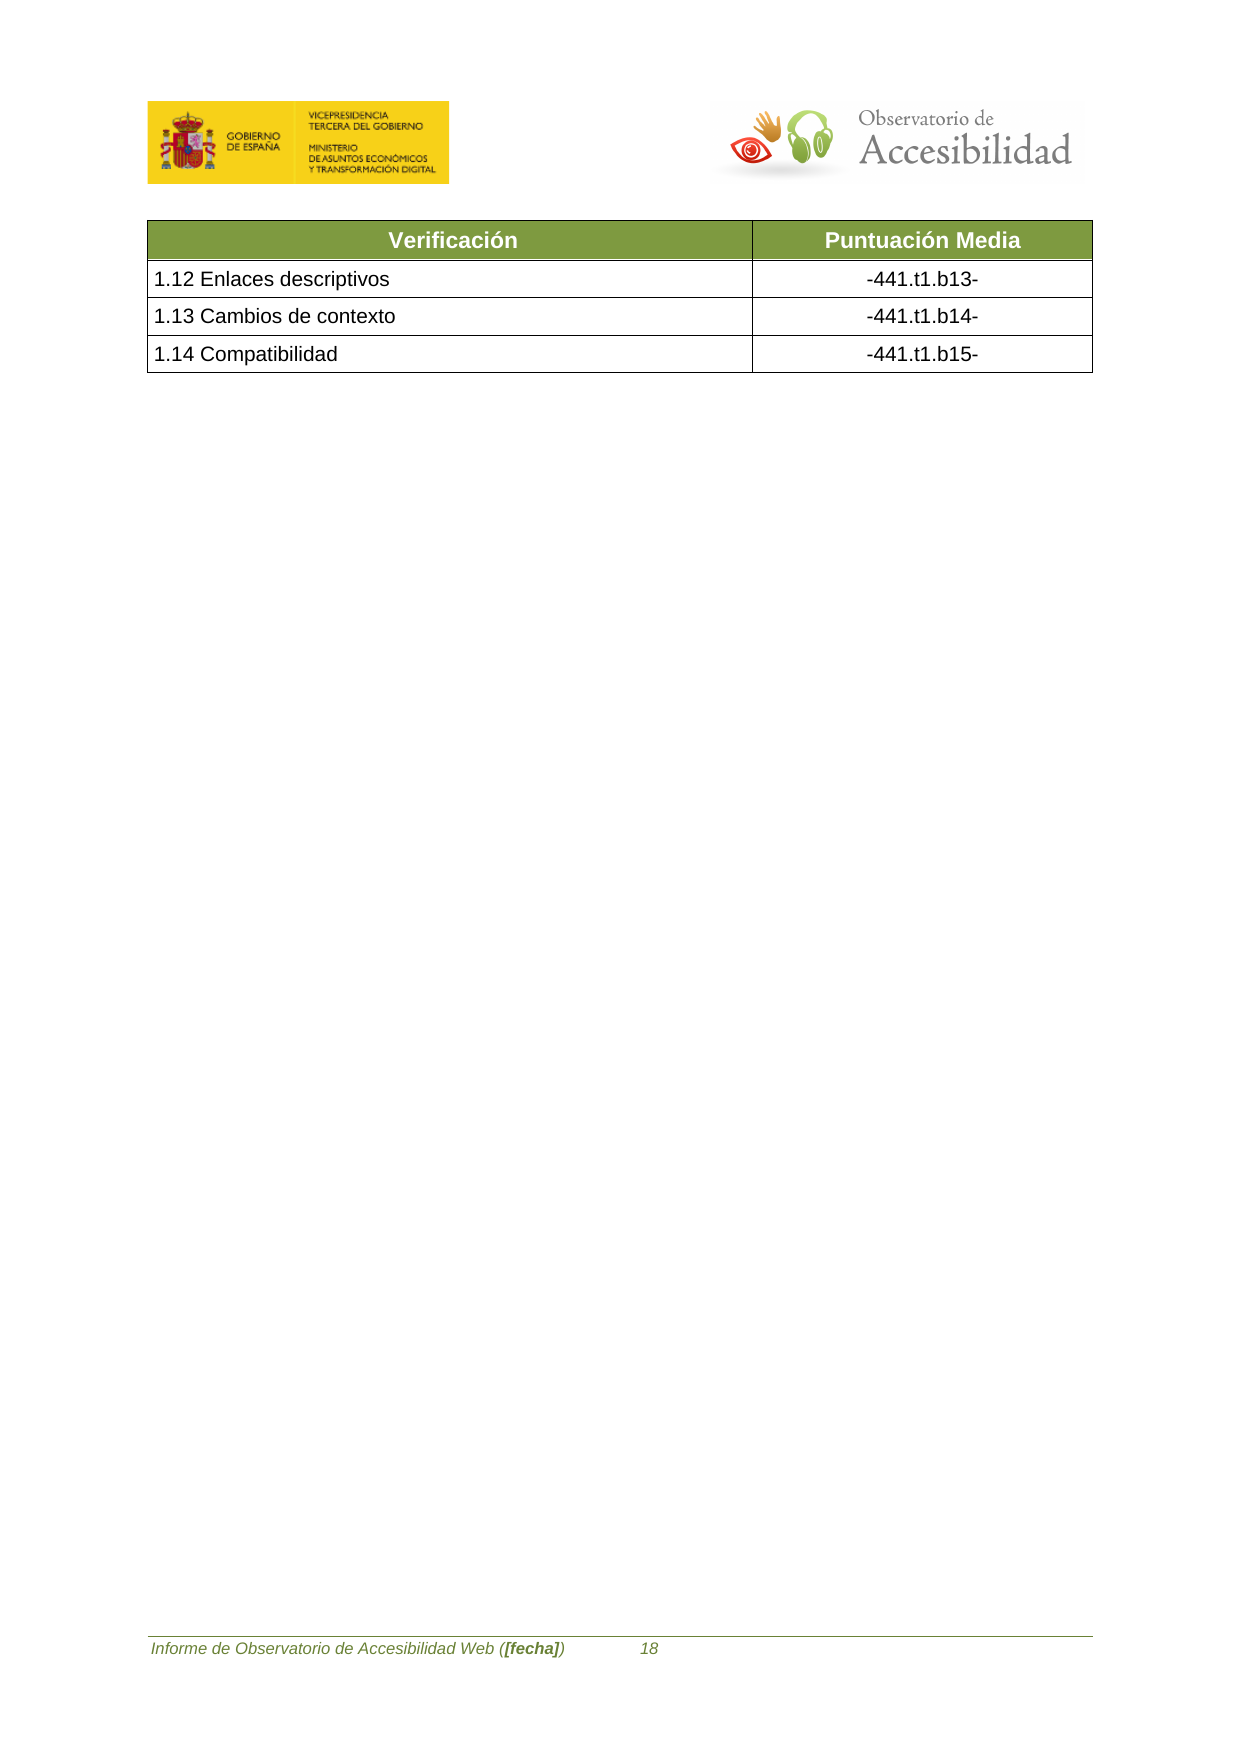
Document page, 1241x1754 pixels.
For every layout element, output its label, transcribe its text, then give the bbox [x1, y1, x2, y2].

table_cell 1.12 Enlaces descriptivos [148, 261, 752, 297]
table_cell -441.t1.b14- [753, 298, 1092, 334]
table_cell 1.13 Cambios de contexto [148, 298, 752, 334]
table_header Puntuación Media [753, 221, 1092, 259]
table_cell 1.14 Compatibilidad [148, 336, 752, 372]
table_cell -441.t1.b15- [753, 336, 1092, 372]
picture [147, 101, 450, 184]
picture [710, 101, 1086, 184]
table_header Verificación [148, 221, 752, 259]
table_cell -441.t1.b13- [753, 261, 1092, 297]
